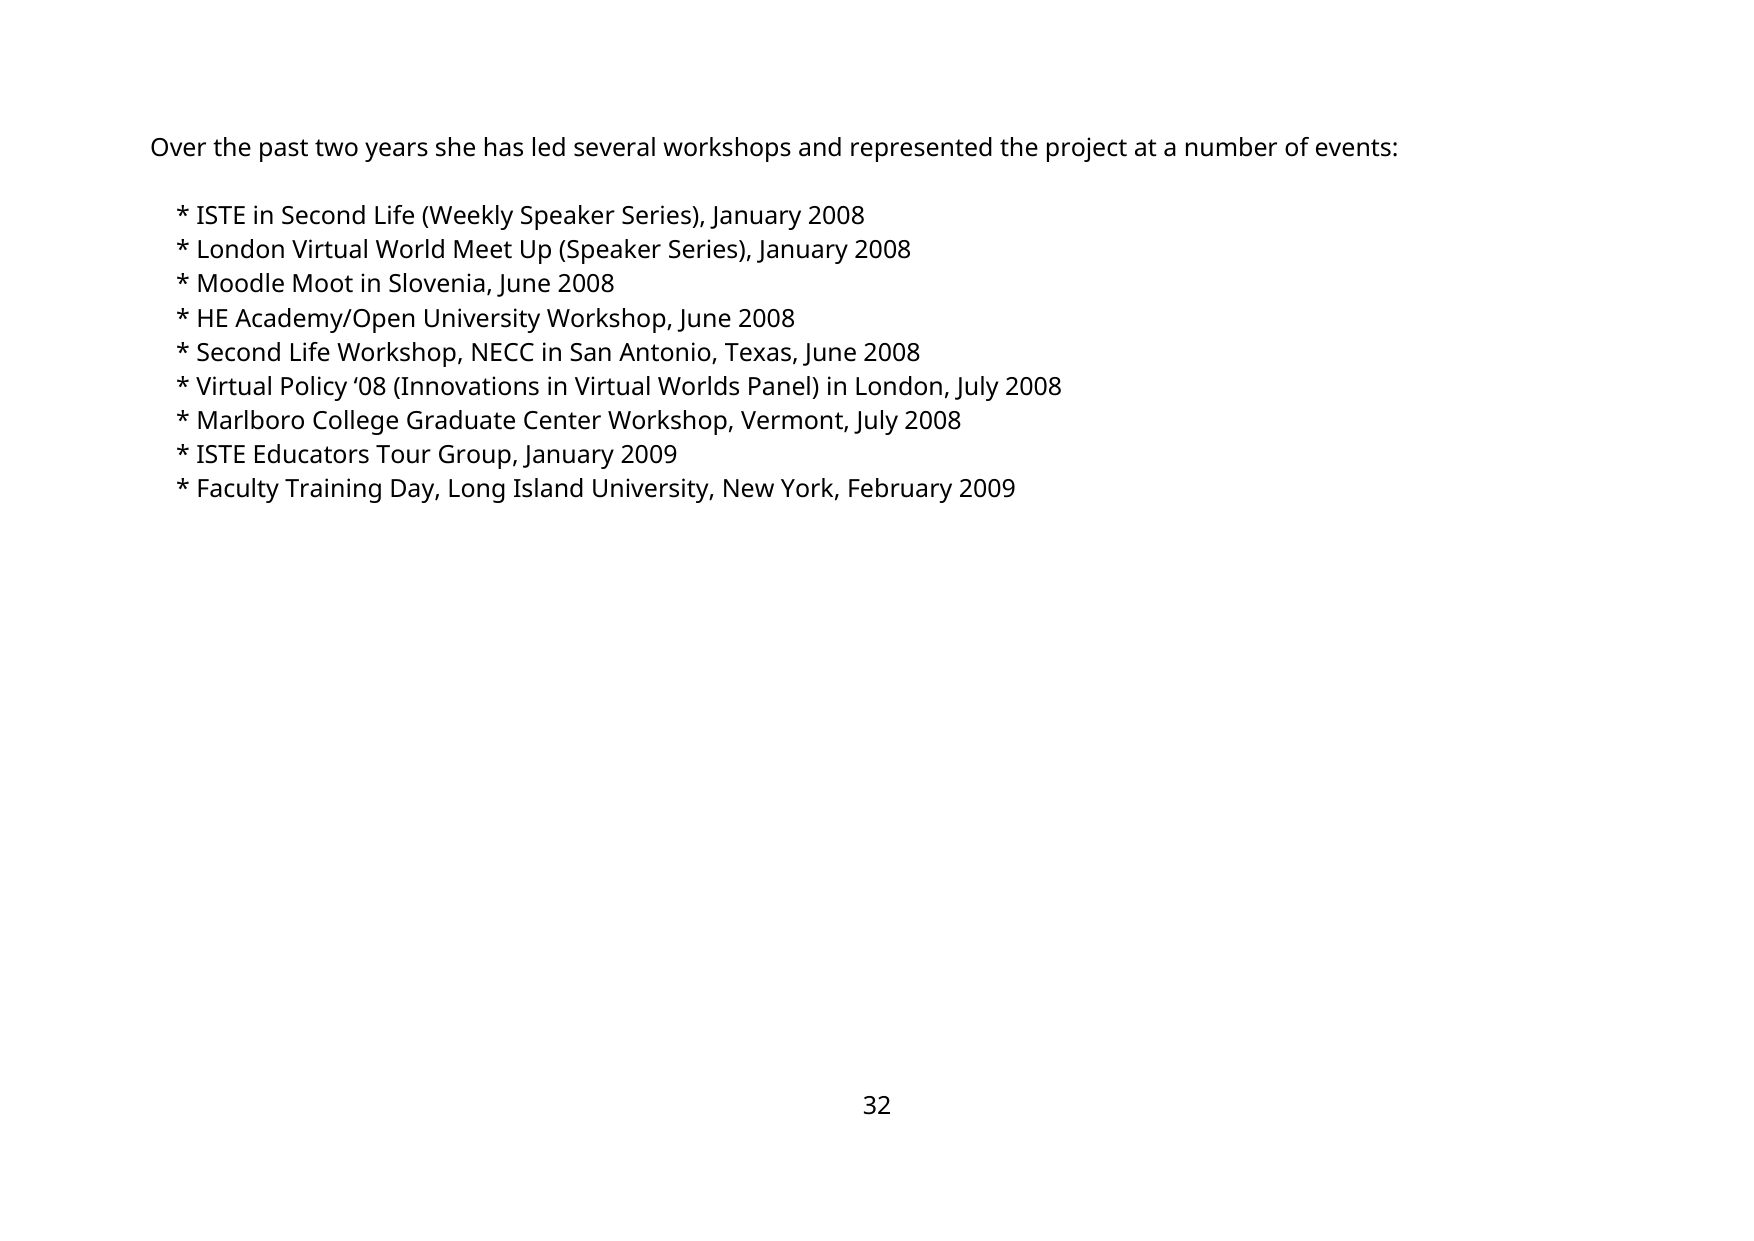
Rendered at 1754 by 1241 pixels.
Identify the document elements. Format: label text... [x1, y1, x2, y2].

text * Marlboro College Graduate Center Workshop, Vermont, July 2008 [150, 402, 1604, 436]
text * Virtual Policy ‘08 (Innovations in Virtual Worlds Panel) in London, July 2008 [150, 368, 1604, 402]
text * Moodle Moot in Slovenia, June 2008 [150, 266, 1604, 300]
text * ISTE in Second Life (Weekly Speaker Series), January 2008 [150, 198, 1604, 232]
text * Faculty Training Day, Long Island University, New York, February 2009 [150, 471, 1604, 504]
text * Second Life Workshop, NECC in San Antonio, Texas, June 2008 [150, 334, 1604, 368]
text * London Virtual World Meet Up (Speaker Series), January 2008 [150, 232, 1604, 266]
text * HE Academy/Open University Workshop, June 2008 [150, 300, 1604, 334]
text * ISTE Educators Tour Group, January 2009 [150, 436, 1604, 471]
text Over the past two years she has led several workshops and represented the project at a number of events: [150, 130, 1604, 164]
